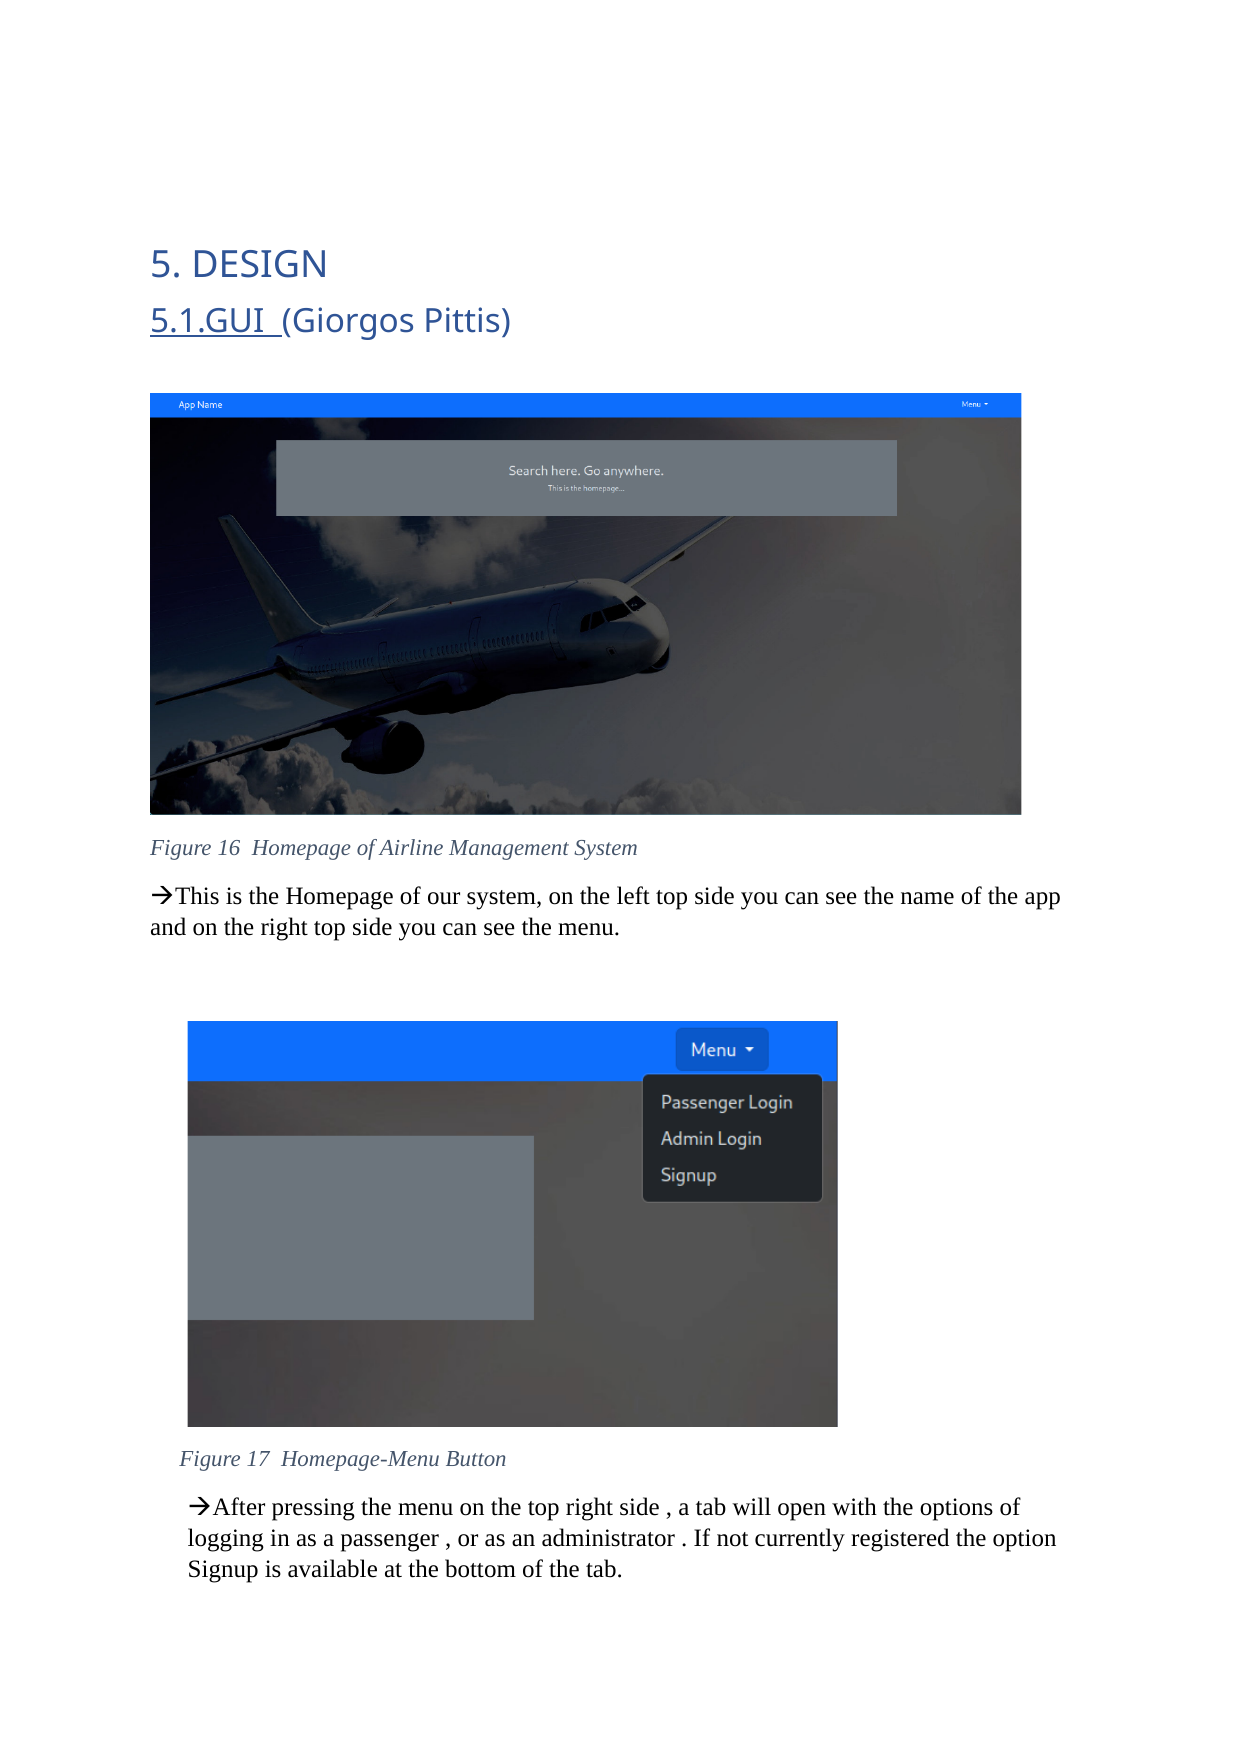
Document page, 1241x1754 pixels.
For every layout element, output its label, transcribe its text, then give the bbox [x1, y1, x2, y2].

list After pressing the menu on the top right side , a tab will open with the options of logging in as a passenger , or as an administrator . If not currently registered the option Signup is available at the bottom of the tab. [187, 1492, 1090, 1583]
picture [150, 393, 1022, 815]
text Figure 16 Homepage of Airline Management System [150, 834, 1090, 860]
subtitle 5. DESIGN [150, 237, 1090, 288]
subtitle 5.1.GUI (Giorgos Pittis) [150, 296, 1090, 342]
text Figure 17 Homepage-Menu Button [150, 1445, 1090, 1471]
picture [187, 1021, 838, 1427]
text This is the Homepage of our system, on the left top side you can see the name of the app and on the right top side you can see the menu. [150, 881, 1090, 941]
